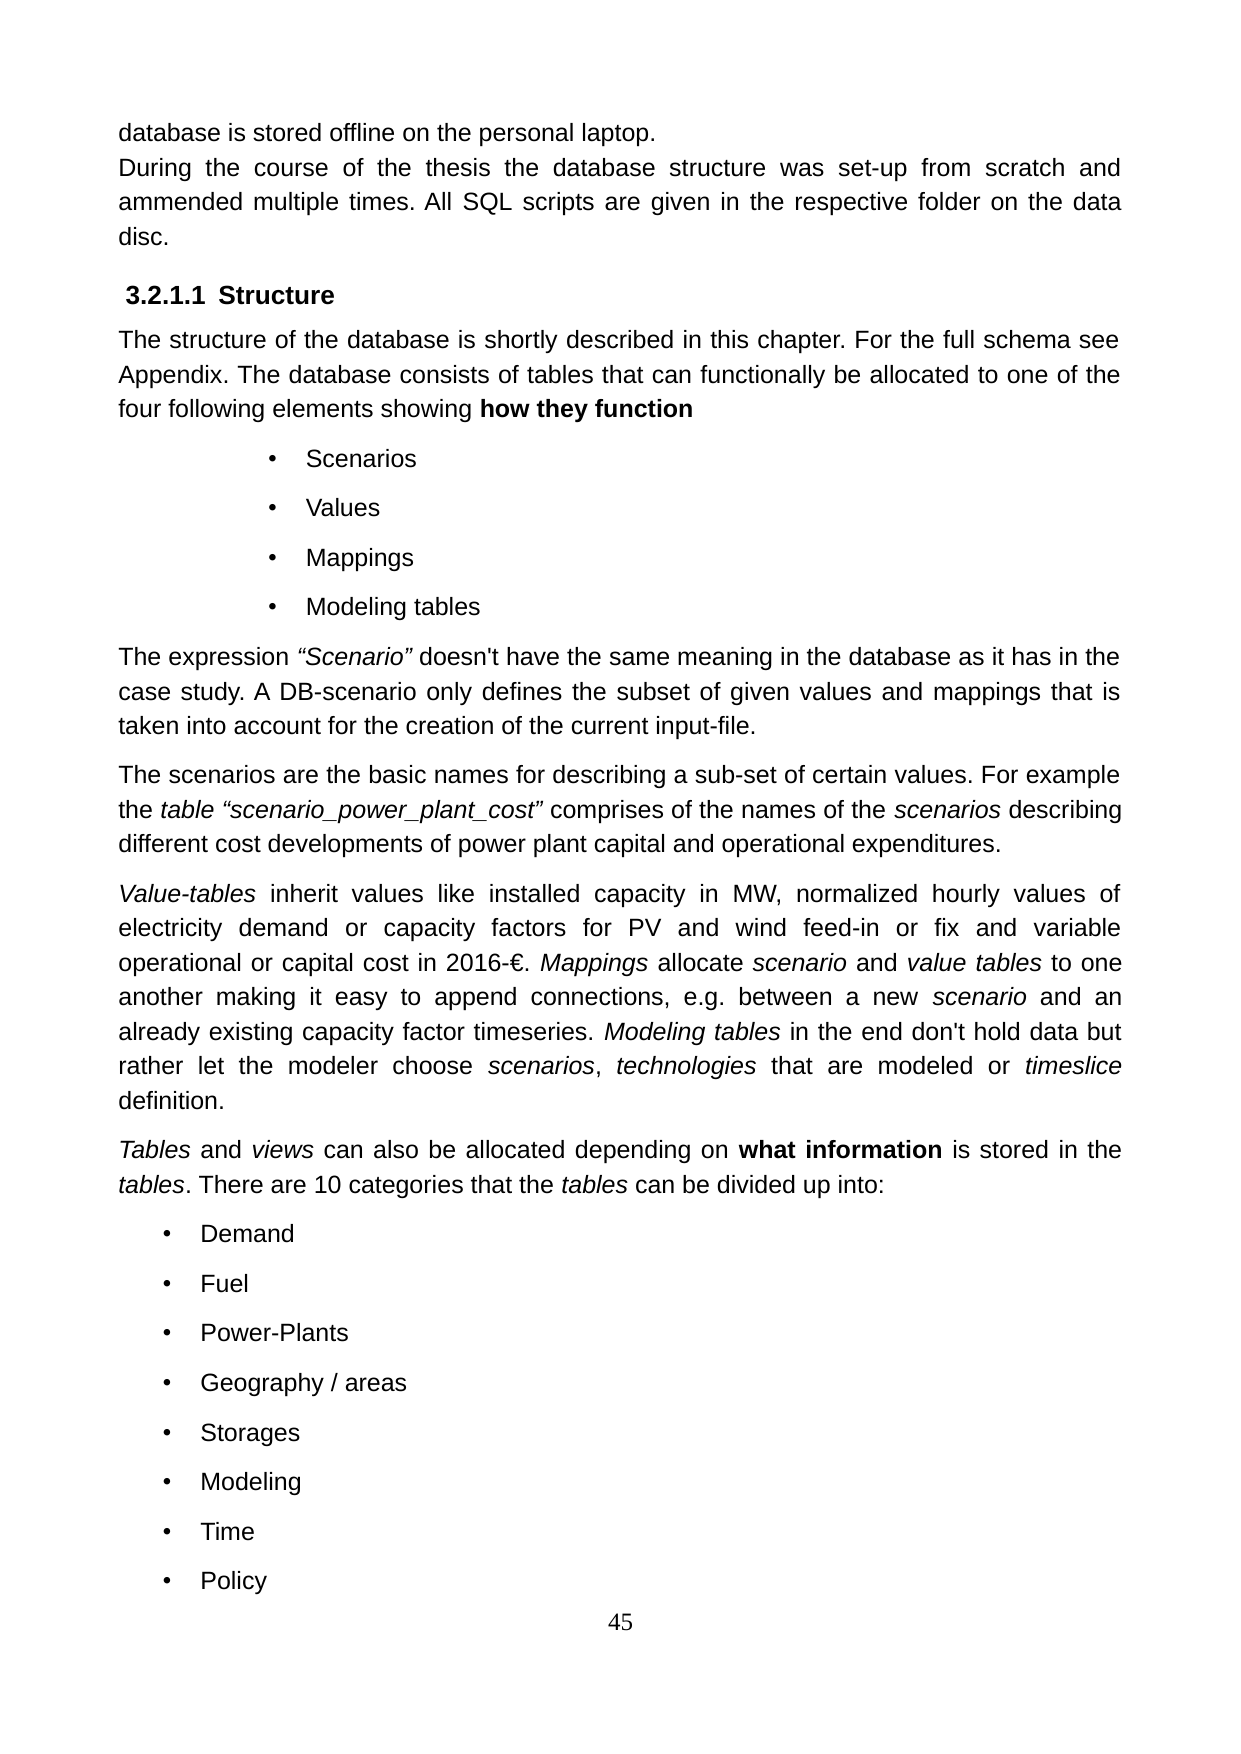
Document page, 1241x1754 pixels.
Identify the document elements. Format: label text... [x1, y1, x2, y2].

text During the course of the thesis the database structure was set-up from scratch and ammended multiple times. All SQL scripts are given in the respective folder on the data disc. [118, 153, 1122, 250]
text Tables and views can also be allocated depending on what information is stored in the tables. There are 10 categories that the tables can be divided up into: [118, 1135, 1122, 1198]
text Value-tables inherit values like installed capacity in MW, normalized hourly values of electricity demand or capacity factors for PV and wind feed-in or fix and variable operational or capital cost in 2016-€. Mappings allocate scenario and value tables to one another making it easy to append connections, e.g. between a new scenario and an already existing capacity factor timeseries. Modeling tables in the end don't hold data but rather let the modeler choose scenarios, technologies that are modeled or timeslice definition. [118, 879, 1122, 1114]
list Time [163, 1517, 1122, 1546]
list Scenarios [268, 444, 1122, 472]
list Policy [163, 1566, 1122, 1595]
text database is stored offline on the personal laptop. [118, 118, 1122, 147]
list The structure of the database is shortly described in this chapter. For the full schema see Appendix. The database consists of tables that can functionally be allocated to one of the four following elements showing how they function [118, 325, 1122, 423]
list Geography / areas [163, 1368, 1122, 1397]
text The scenarios are the basic names for describing a sub-set of certain values. For example the table “scenario_power_plant_cost” comprises of the names of the scenarios describing different cost developments of power plant capital and operational expenditures. [118, 760, 1122, 858]
list Fuel [163, 1269, 1122, 1298]
list Values [268, 493, 1122, 522]
list Modeling [163, 1467, 1122, 1496]
list Mappings [268, 543, 1122, 572]
list Modeling tables [268, 592, 1122, 621]
list Storages [163, 1417, 1122, 1446]
list Demand [163, 1219, 1122, 1248]
list Power-Plants [163, 1318, 1122, 1347]
text The expression “Scenario” doesn't have the same meaning in the database as it has in the case study. A DB-scenario only defines the subset of given values and mappings that is taken into account for the creation of the current input-file. [118, 642, 1122, 740]
subtitle Structure [118, 280, 1122, 310]
